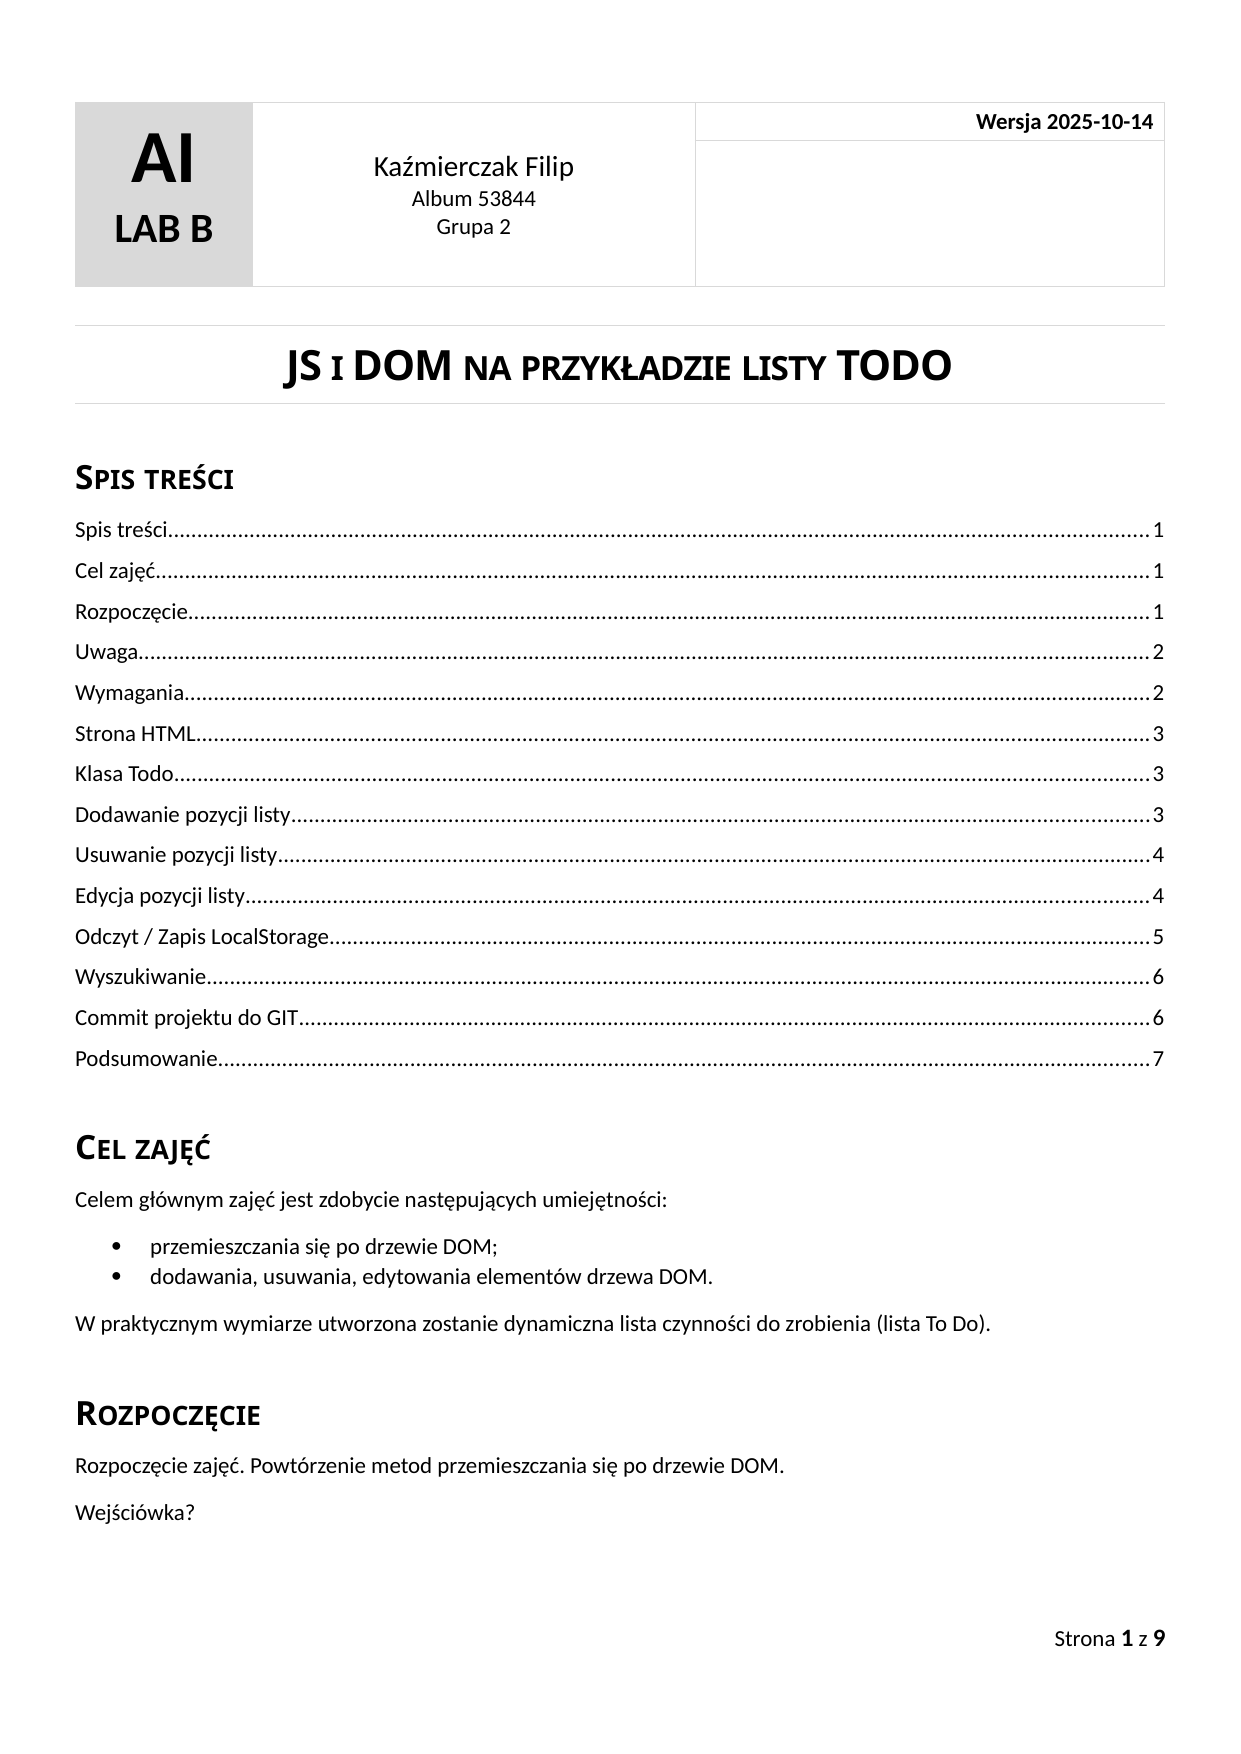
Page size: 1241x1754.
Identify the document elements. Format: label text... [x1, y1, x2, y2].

table_header Wersja 2025-10-14 [696, 103, 1164, 140]
text Podsumowanie 7 [75, 1044, 1165, 1072]
list przemieszczania się po drzewie DOM; [112, 1232, 1165, 1260]
text Edycja pozycji listy 4 [75, 881, 1165, 909]
title JS i DOM na przykładzie listy TODO [75, 326, 1165, 403]
text Celem głównym zajęć jest zdobycie następujących umiejętności: [75, 1185, 1165, 1213]
subtitle Rozpoczęcie [75, 1389, 1165, 1435]
text W praktycznym wymiarze utworzona zostanie dynamiczna lista czynności do zrobienia (lista To Do). [75, 1309, 1165, 1337]
text Wymagania 2 [75, 678, 1165, 706]
text Cel zajęć 1 [75, 556, 1165, 584]
text Wyszukiwanie 6 [75, 962, 1165, 991]
list dodawania, usuwania, edytowania elementów drzewa DOM. [112, 1262, 1165, 1291]
text Uwaga 2 [75, 637, 1165, 666]
table_cell LAB B [76, 202, 252, 286]
text Dodawanie pozycji listy 3 [75, 800, 1165, 828]
text Rozpoczęcie 1 [75, 597, 1165, 625]
table_header Kaźmierczak Filip Album 53844 Grupa 2 [253, 103, 695, 286]
text Usuwanie pozycji listy 4 [75, 841, 1165, 869]
text Wejściówka? [75, 1498, 1165, 1526]
text Spis treści 1 [75, 516, 1165, 544]
subtitle Spis treści [75, 454, 1165, 499]
text Commit projektu do GIT 6 [75, 1003, 1165, 1031]
table_header AI [76, 103, 252, 201]
text Klasa Todo 3 [75, 759, 1165, 787]
text Rozpoczęcie zajęć. Powtórzenie metod przemieszczania się po drzewie DOM. [75, 1451, 1165, 1479]
table_cell [696, 141, 1164, 286]
subtitle Cel zajęć [75, 1124, 1165, 1169]
text Strona HTML 3 [75, 719, 1165, 747]
text Odczyt / Zapis LocalStorage 5 [75, 922, 1165, 950]
